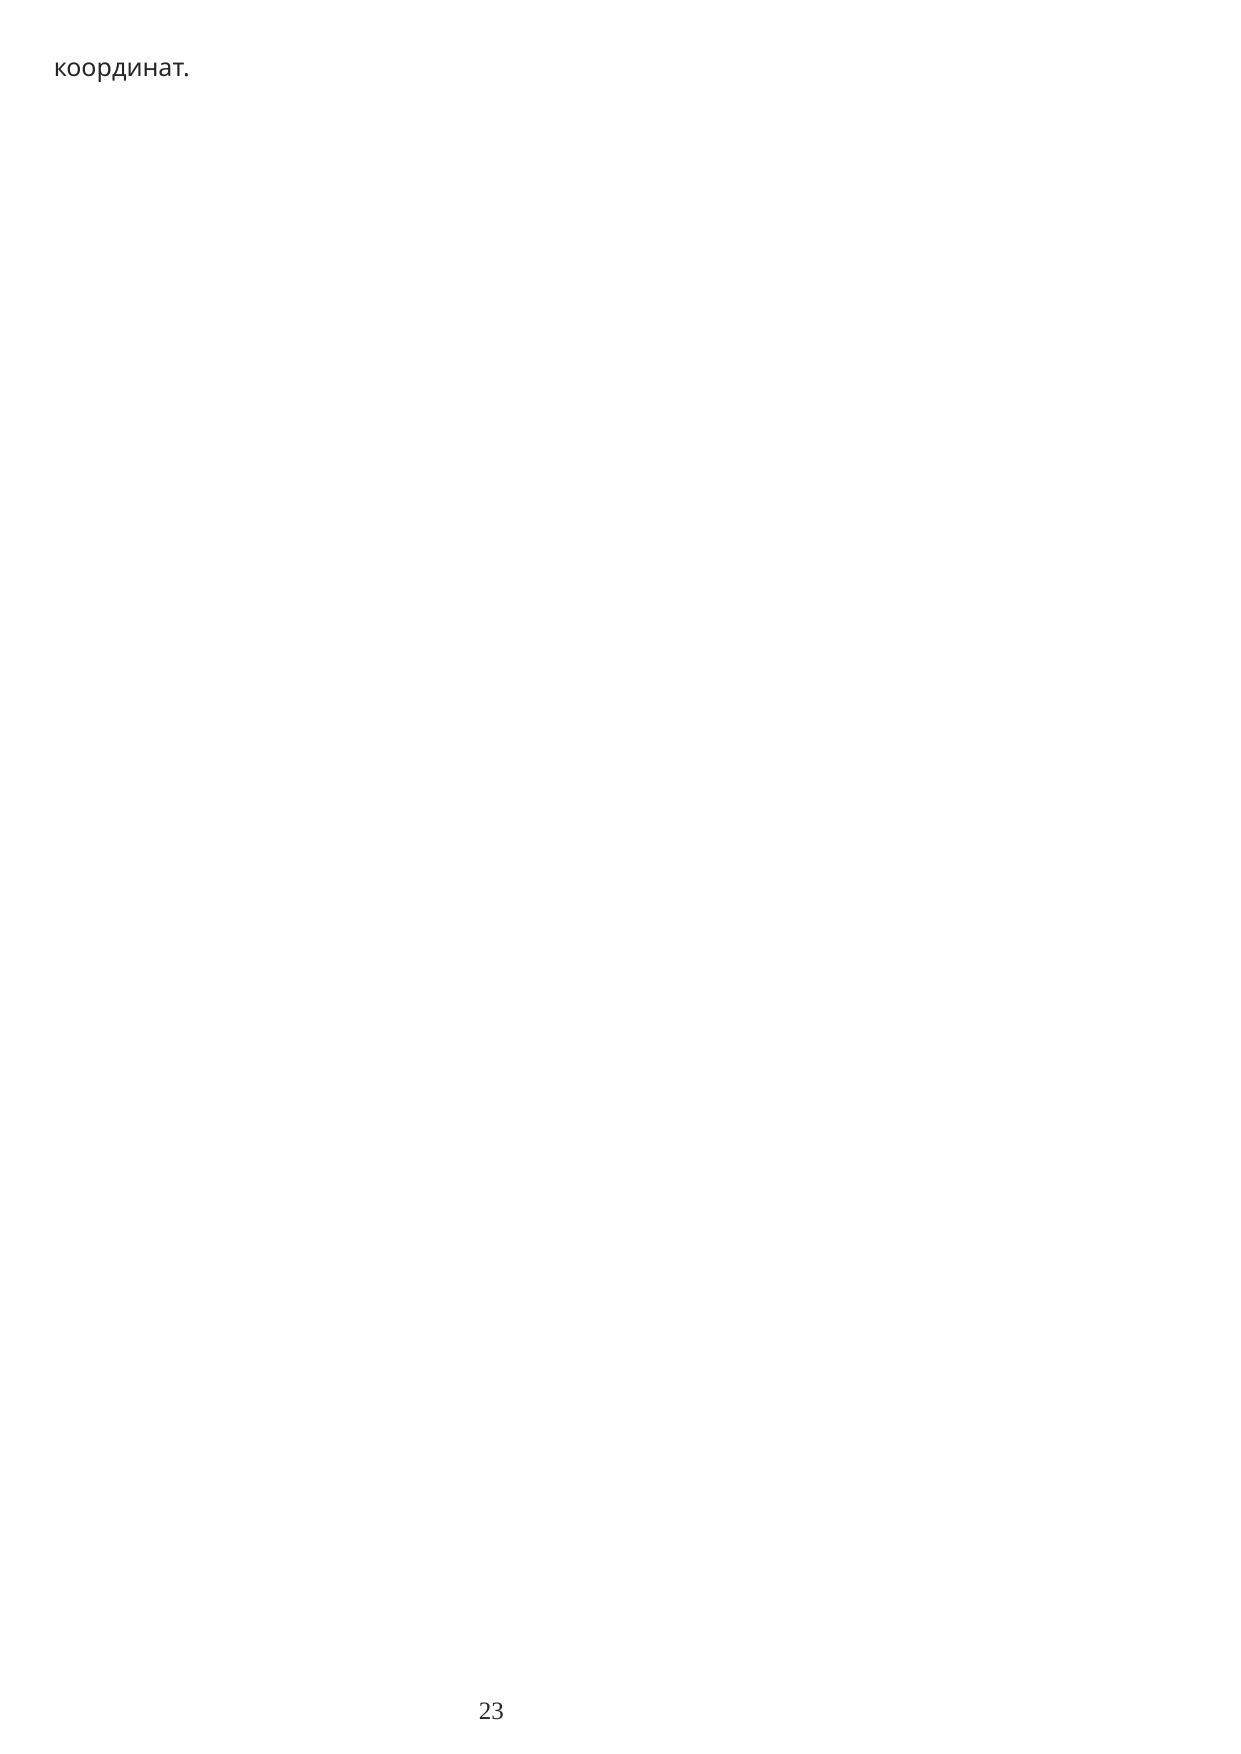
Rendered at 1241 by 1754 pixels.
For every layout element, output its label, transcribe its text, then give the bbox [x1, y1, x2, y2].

text координат. [53, 49, 928, 83]
